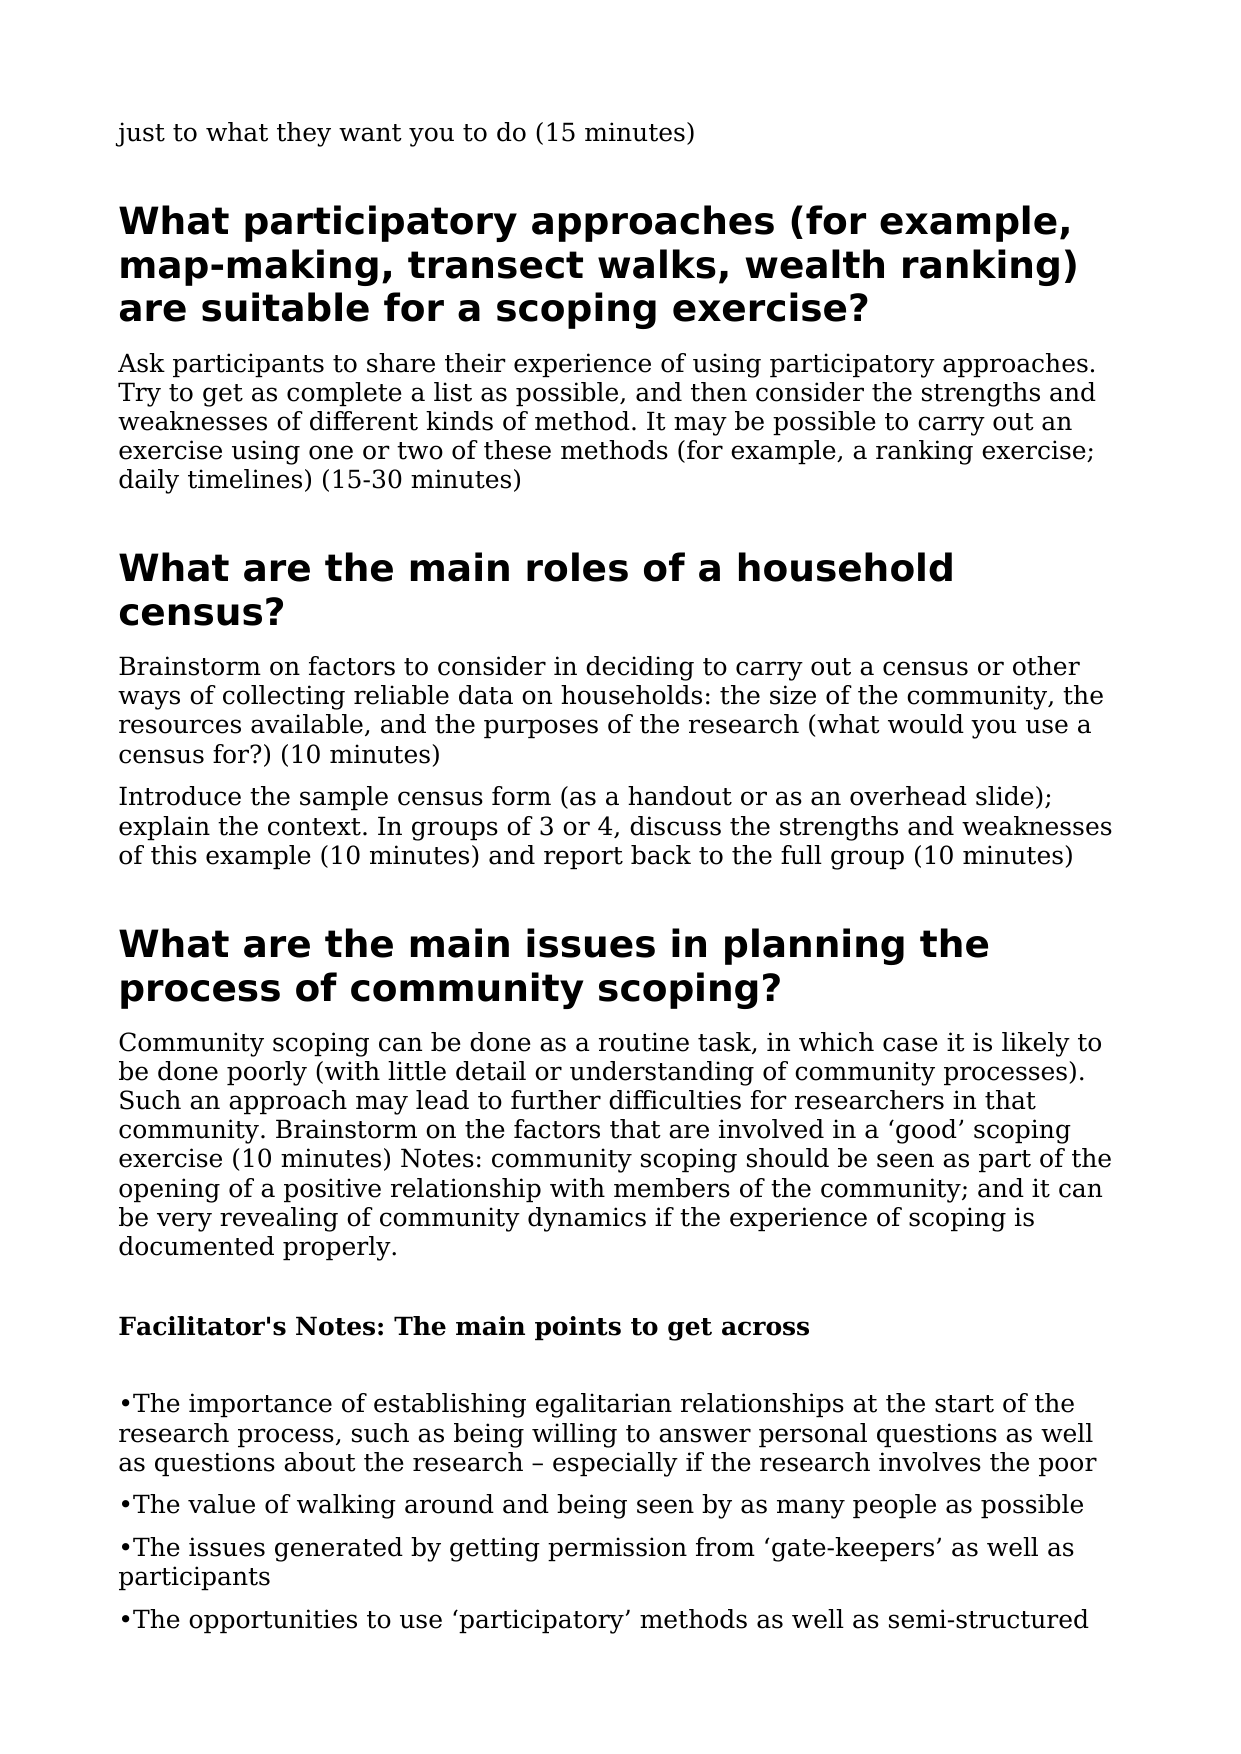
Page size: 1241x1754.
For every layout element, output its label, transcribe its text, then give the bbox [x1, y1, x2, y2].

text Community scoping can be done as a routine task, in which case it is likely to be done poorly (with little detail or understanding of community processes). Such an approach may lead to further difficulties for researchers in that community. Brainstorm on the factors that are involved in a ‘good’ scoping exercise (10 minutes) Notes: community scoping should be seen as part of the opening of a positive relationship with members of the community; and it can be very revealing of community dynamics if the experience of scoping is documented properly. [118, 1028, 1122, 1261]
text Facilitator's Notes: The main points to get across [118, 1311, 1122, 1341]
list The opportunities to use ‘participatory’ methods as well as semi-structured [118, 1605, 1122, 1634]
text Introduce the sample census form (as a handout or as an overhead slide); explain the context. In groups of 3 or 4, discuss the strengths and weaknesses of this example (10 minutes) and report back to the full group (10 minutes) [118, 783, 1122, 870]
list The issues generated by getting permission from ‘gate-keepers’ as well as participants [118, 1533, 1122, 1592]
subtitle What participatory approaches (for example, map-making, transect walks, wealth ranking) are suitable for a scoping exercise? [118, 200, 1122, 331]
text just to what they want you to do (15 minutes) [118, 118, 1122, 147]
text Brainstorm on factors to consider in deciding to carry out a census or other ways of collecting reliable data on households: the size of the community, the resources available, and the purposes of the research (what would you use a census for?) (10 minutes) [118, 652, 1122, 769]
text Ask participants to share their experience of using participatory approaches. Try to get as complete a list as possible, and then consider the strengths and weaknesses of different kinds of method. It may be possible to carry out an exercise using one or two of these methods (for example, a ranking exercise; daily timelines) (15-30 minutes) [118, 349, 1122, 494]
subtitle What are the main issues in planning the process of community scoping? [118, 923, 1122, 1010]
list The value of walking around and being seen by as many people as possible [118, 1491, 1122, 1520]
list The importance of establishing egalitarian relationships at the start of the research process, such as being willing to answer personal questions as well as questions about the research – especially if the research involves the poor [118, 1389, 1122, 1477]
subtitle What are the main roles of a household census? [118, 547, 1122, 634]
